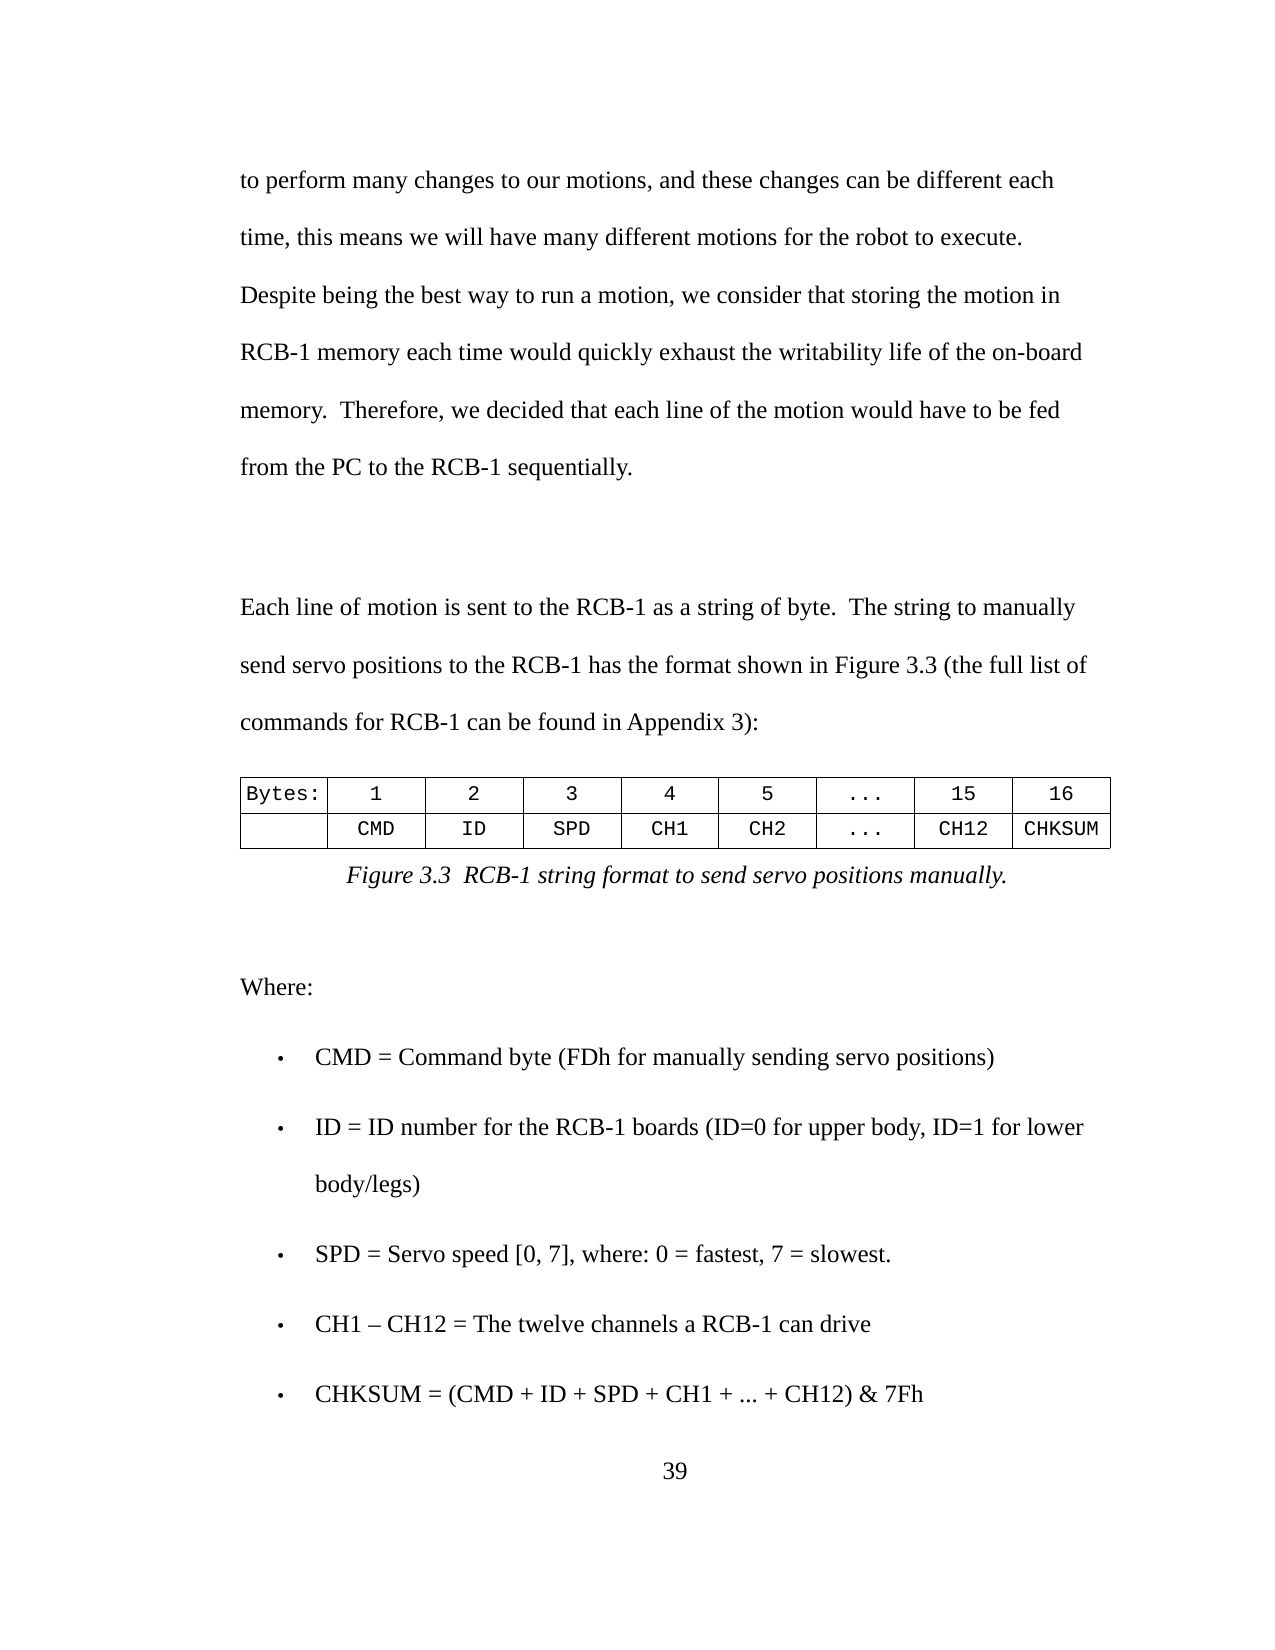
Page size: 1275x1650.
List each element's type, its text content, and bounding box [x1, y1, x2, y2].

table_header 1 [328, 778, 425, 812]
table_cell CH2 [719, 814, 816, 848]
table_cell ID [426, 814, 523, 848]
text Each line of motion is sent to the RCB-1 as a string of byte. The string to manually send servo positions to the RCB-1 has the format shown in Figure 3.3 (the full list of commands for RCB-1 can be found in Appendix 3): [240, 592, 1110, 736]
table_header 4 [622, 778, 718, 812]
text Figure 3.3 RCB-1 string format to send servo positions manually. [240, 860, 1110, 889]
table_header Bytes: [241, 778, 327, 812]
table_header 16 [1013, 778, 1110, 812]
table_cell [241, 814, 327, 848]
list CMD = Command byte (FDh for manually sending servo positions) [277, 1042, 1110, 1070]
text to perform many changes to our motions, and these changes can be different each time, this means we will have many different motions for the robot to execute. Despite being the best way to run a motion, we consider that storing the motion in RCB-1 memory each time would quickly exhaust the writability life of the on-board memory. Therefore, we decided that each line of the motion would have to be fed from the PC to the RCB-1 sequentially. [240, 165, 1110, 481]
table_cell CH12 [915, 814, 1012, 848]
table_header ... [817, 778, 914, 812]
list CH1 – CH12 = The twelve channels a RCB-1 can drive [277, 1309, 1110, 1338]
table_cell CHKSUM [1013, 814, 1110, 848]
list CHKSUM = (CMD + ID + SPD + CH1 + ... + CH12) & 7Fh [277, 1379, 1110, 1408]
list SPD = Servo speed [0, 7], where: 0 = fastest, 7 = slowest. [277, 1239, 1110, 1268]
table_header 15 [915, 778, 1012, 812]
table_header 5 [719, 778, 816, 812]
table_cell ... [817, 814, 914, 848]
table_cell SPD [524, 814, 621, 848]
table_cell CH1 [622, 814, 718, 848]
table_header 3 [524, 778, 621, 812]
text Where: [240, 972, 1110, 1000]
table_cell CMD [328, 814, 425, 848]
list ID = ID number for the RCB-1 boards (ID=0 for upper body, ID=1 for lower body/legs) [277, 1112, 1110, 1198]
table_header 2 [426, 778, 523, 812]
